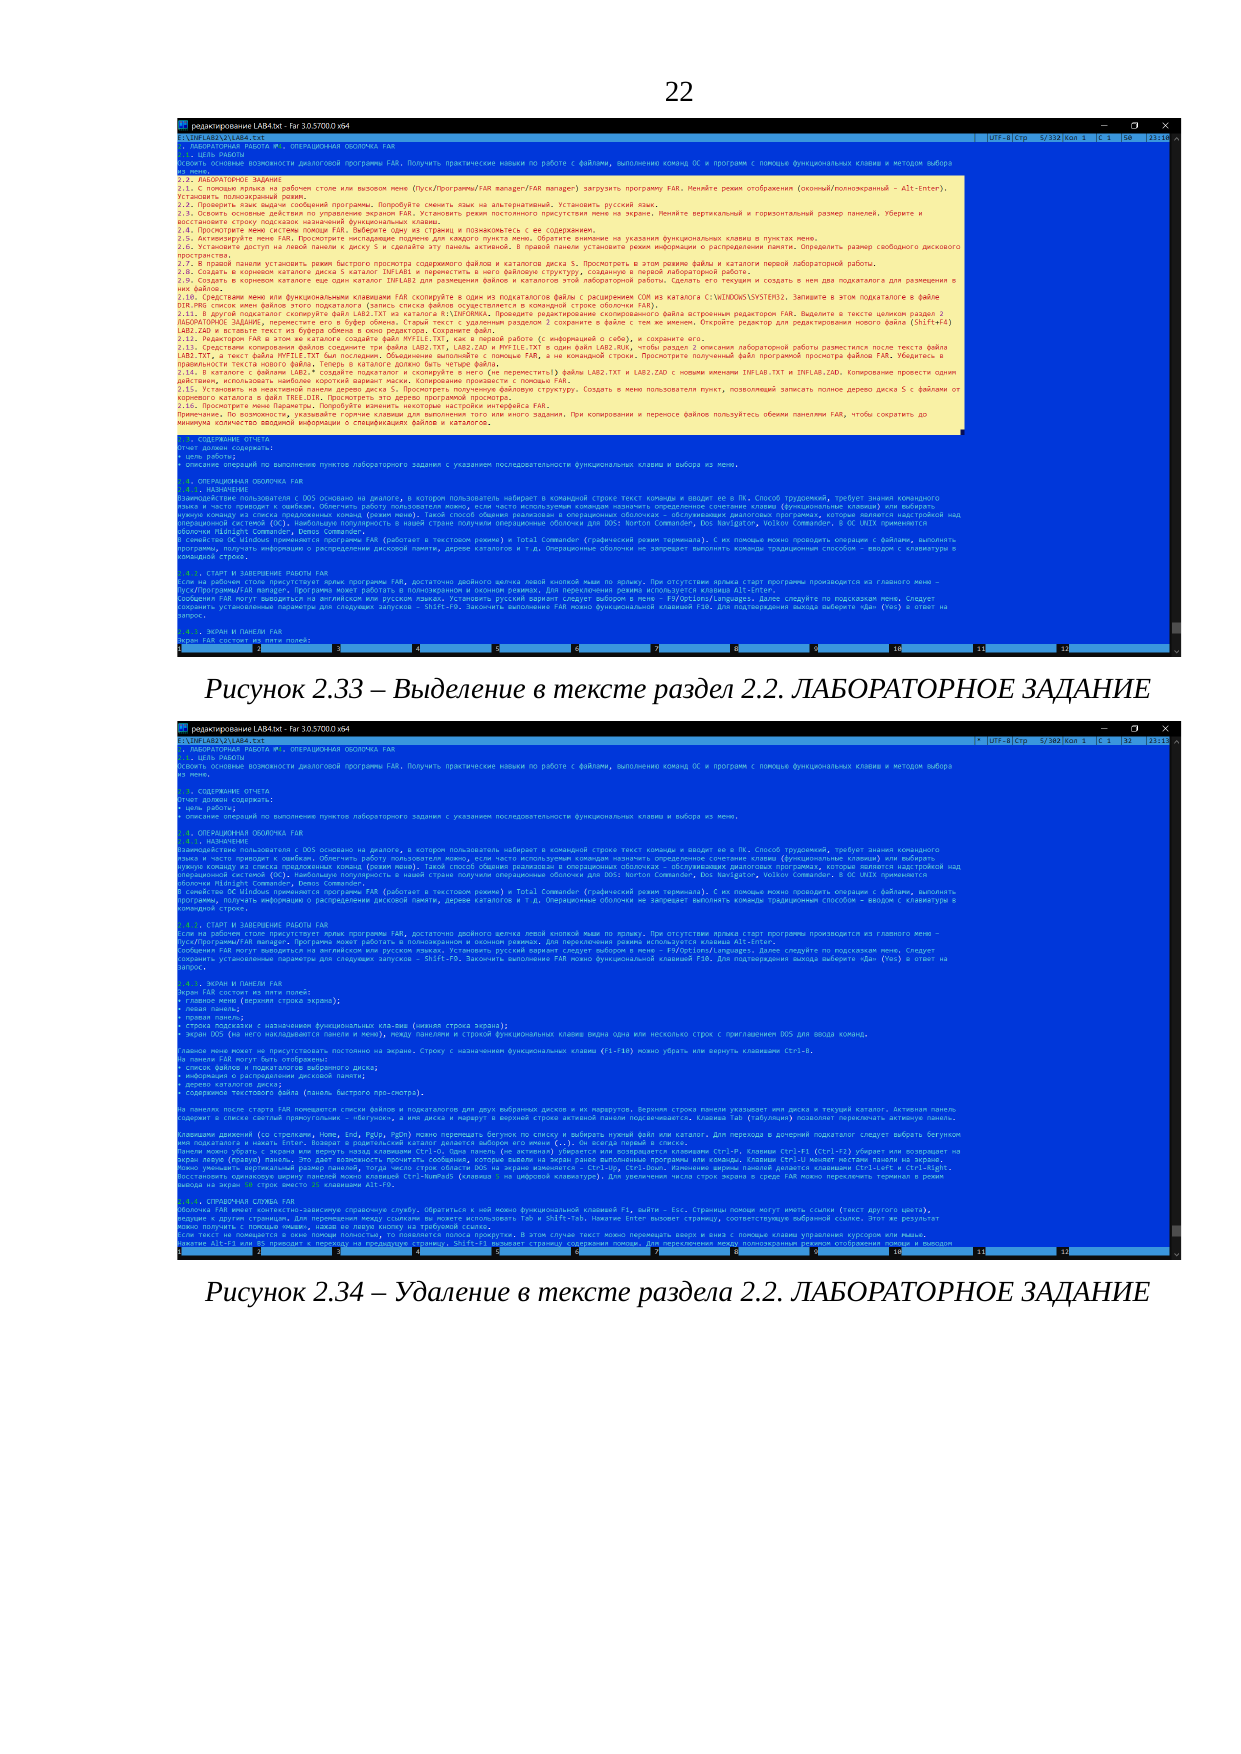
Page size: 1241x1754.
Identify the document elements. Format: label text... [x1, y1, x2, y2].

text Рисунок 2.33 – Выделение в тексте раздел 2.2. ЛАБОРАТОРНОЕ ЗАДАНИЕ [177, 671, 1181, 704]
text Рисунок 2.34 – Удаление в тексте раздела 2.2. ЛАБОРАТОРНОЕ ЗАДАНИЕ [177, 1274, 1181, 1308]
